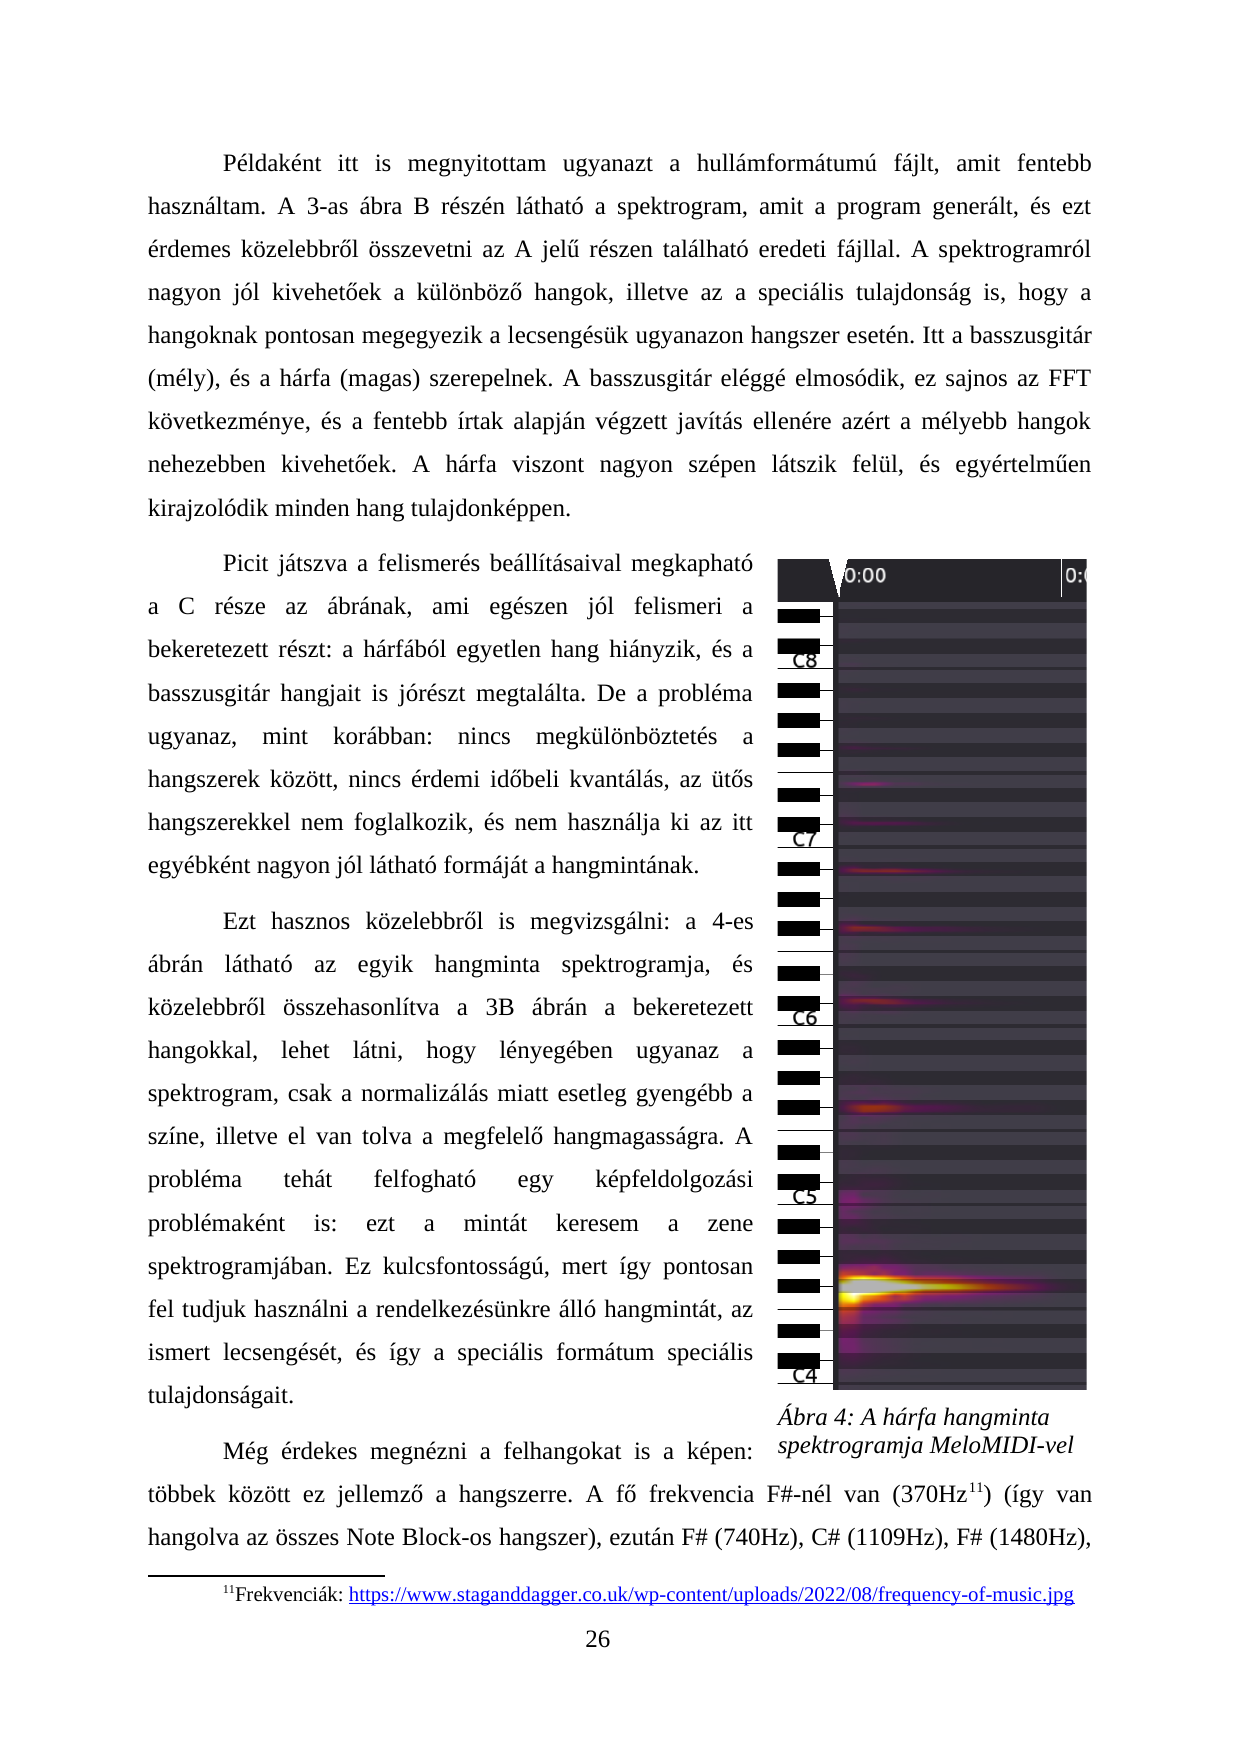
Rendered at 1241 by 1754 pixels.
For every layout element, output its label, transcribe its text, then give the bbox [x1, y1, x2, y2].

text Picit játszva a felismerés beállításaival megkapható a C része az ábrának, ami egészen jól felismeri a bekeretezett részt: a hárfából egyetlen hang hiányzik, és a basszusgitár hangjait is jórészt megtalálta. De a probléma ugyanaz, mint korábban: nincs megkülönböztetés a hangszerek között, nincs érdemi időbeli kvantálás, az ütős hangszerekkel nem foglalkozik, és nem használja ki az itt egyébként nagyon jól látható formáját a hangmintának. [148, 547, 1092, 879]
text Példaként itt is megnyitottam ugyanazt a hullámformátumú fájlt, amit fentebb használtam. A 3-as ábra B részén látható a spektrogram, amit a program generált, és ezt érdemes közelebbről összevetni az A jelű részen található eredeti fájllal. A spektrogramról nagyon jól kivehetőek a különböző hangok, illetve az a speciális tulajdonság is, hogy a hangoknak pontosan megegyezik a lecsengésük ugyanazon hangszer esetén. Itt a basszusgitár (mély), és a hárfa (magas) szerepelnek. A basszusgitár eléggé elmosódik, ez sajnos az FFT következménye, és a fentebb írtak alapján végzett javítás ellenére azért a mélyebb hangok nehezebben kivehetőek. A hárfa viszont nagyon szépen látszik felül, és egyértelműen kirajzolódik minden hang tulajdonképpen. [148, 148, 1092, 521]
text Ezt hasznos közelebbről is megvizsgálni: a 4-es ábrán látható az egyik hangminta spektrogramja, és közelebbről összehasonlítva a 3B ábrán a bekeretezett hangokkal, lehet látni, hogy lényegében ugyanaz a spektrogram, csak a normalizálás miatt esetleg gyengébb a színe, illetve el van tolva a megfelelő hangmagasságra. A probléma tehát felfogható egy képfeldolgozási problémaként is: ezt a mintát keresem a zene spektrogramjában. Ez kulcsfontosságú, mert így pontosan fel tudjuk használni a rendelkezésünkre álló hangmintát, az ismert lecsengését, és így a speciális formátum speciális tulajdonságait. [148, 906, 778, 1409]
text Még érdekes megnézni a felhangokat is a képen: többek között ez jellemző a hangszerre. A fő frekvencia F#-nél van (370Hz) (így van hangolva az összes Note Block-os hangszer), ezután F# (740Hz), C# (1109Hz), F# (1480Hz), [148, 1436, 1092, 1551]
text Ábra 4: A hárfa hangminta spektrogramja MeloMIDI-vel [778, 1390, 1087, 1459]
picture [777, 559, 1087, 1390]
text Frekvenciák: https://www.staganddagger.co.uk/wp-content/uploads/2022/08/frequency-of-music.jpg [148, 1582, 1092, 1606]
